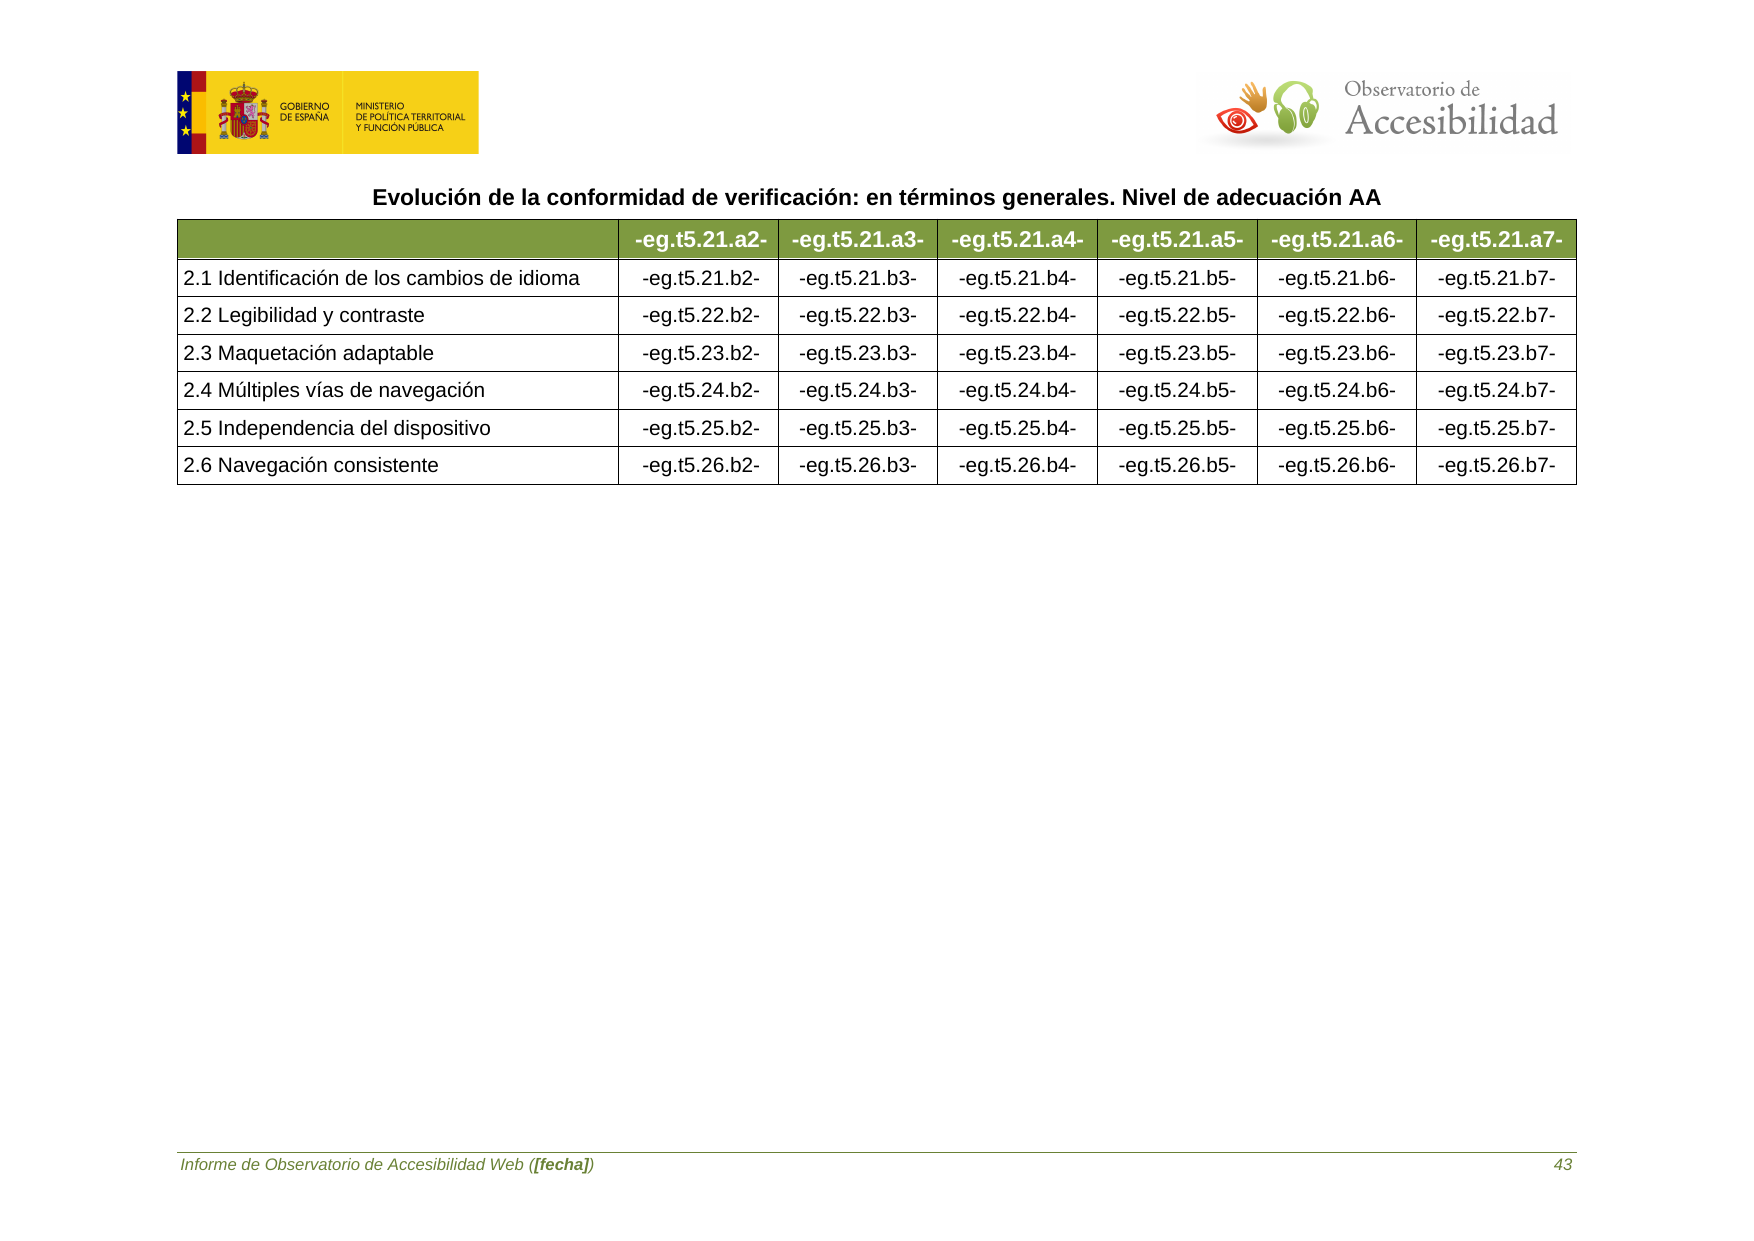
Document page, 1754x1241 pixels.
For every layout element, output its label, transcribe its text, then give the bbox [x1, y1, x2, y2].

table_cell -eg.t5.22.b7- [1417, 297, 1576, 333]
table_cell -eg.t5.26.b2- [619, 447, 778, 483]
table_cell -eg.t5.22.b4- [938, 297, 1097, 333]
table_header -eg.t5.21.a6- [1258, 220, 1416, 258]
table_cell -eg.t5.25.b4- [938, 410, 1097, 446]
table_cell -eg.t5.23.b2- [619, 335, 778, 371]
table_cell -eg.t5.25.b7- [1417, 410, 1576, 446]
table_cell -eg.t5.22.b2- [619, 297, 778, 333]
table_cell 2.4 Múltiples vías de navegación [178, 372, 618, 408]
table_cell -eg.t5.25.b5- [1098, 410, 1257, 446]
table_cell -eg.t5.23.b3- [779, 335, 937, 371]
table_cell -eg.t5.23.b5- [1098, 335, 1257, 371]
table_header [178, 220, 618, 258]
table_cell 2.1 Identificación de los cambios de idioma [178, 260, 618, 296]
table_cell -eg.t5.24.b3- [779, 372, 937, 408]
table_header -eg.t5.21.a4- [938, 220, 1097, 258]
table_cell -eg.t5.25.b6- [1258, 410, 1416, 446]
table_cell -eg.t5.21.b7- [1417, 260, 1576, 296]
table_cell -eg.t5.22.b5- [1098, 297, 1257, 333]
table_cell -eg.t5.24.b6- [1258, 372, 1416, 408]
table_cell 2.6 Navegación consistente [178, 447, 618, 483]
table_cell -eg.t5.21.b4- [938, 260, 1097, 296]
table_cell -eg.t5.26.b7- [1417, 447, 1576, 483]
table_cell -eg.t5.23.b7- [1417, 335, 1576, 371]
table_cell -eg.t5.26.b6- [1258, 447, 1416, 483]
table_cell -eg.t5.24.b2- [619, 372, 778, 408]
table_header -eg.t5.21.a2- [619, 220, 778, 258]
table_cell -eg.t5.25.b3- [779, 410, 937, 446]
table_cell -eg.t5.21.b5- [1098, 260, 1257, 296]
table_cell -eg.t5.26.b4- [938, 447, 1097, 483]
table_cell -eg.t5.24.b7- [1417, 372, 1576, 408]
table_cell -eg.t5.26.b3- [779, 447, 937, 483]
table_cell 2.3 Maquetación adaptable [178, 335, 618, 371]
table_cell -eg.t5.26.b5- [1098, 447, 1257, 483]
table_cell -eg.t5.21.b3- [779, 260, 937, 296]
text Evolución de la conformidad de verificación: en términos generales. Nivel de adecuación AA [177, 184, 1577, 211]
table_cell 2.2 Legibilidad y contraste [178, 297, 618, 333]
picture [1196, 72, 1572, 154]
table_cell 2.5 Independencia del dispositivo [178, 410, 618, 446]
table_header -eg.t5.21.a7- [1417, 220, 1576, 258]
table_cell -eg.t5.21.b2- [619, 260, 778, 296]
table_header -eg.t5.21.a5- [1098, 220, 1257, 258]
table_cell -eg.t5.23.b6- [1258, 335, 1416, 371]
table_header -eg.t5.21.a3- [779, 220, 937, 258]
table_cell -eg.t5.23.b4- [938, 335, 1097, 371]
table_cell -eg.t5.24.b5- [1098, 372, 1257, 408]
table_cell -eg.t5.24.b4- [938, 372, 1097, 408]
table_cell -eg.t5.21.b6- [1258, 260, 1416, 296]
picture [177, 71, 479, 154]
table_cell -eg.t5.25.b2- [619, 410, 778, 446]
table_cell -eg.t5.22.b6- [1258, 297, 1416, 333]
table_cell -eg.t5.22.b3- [779, 297, 937, 333]
